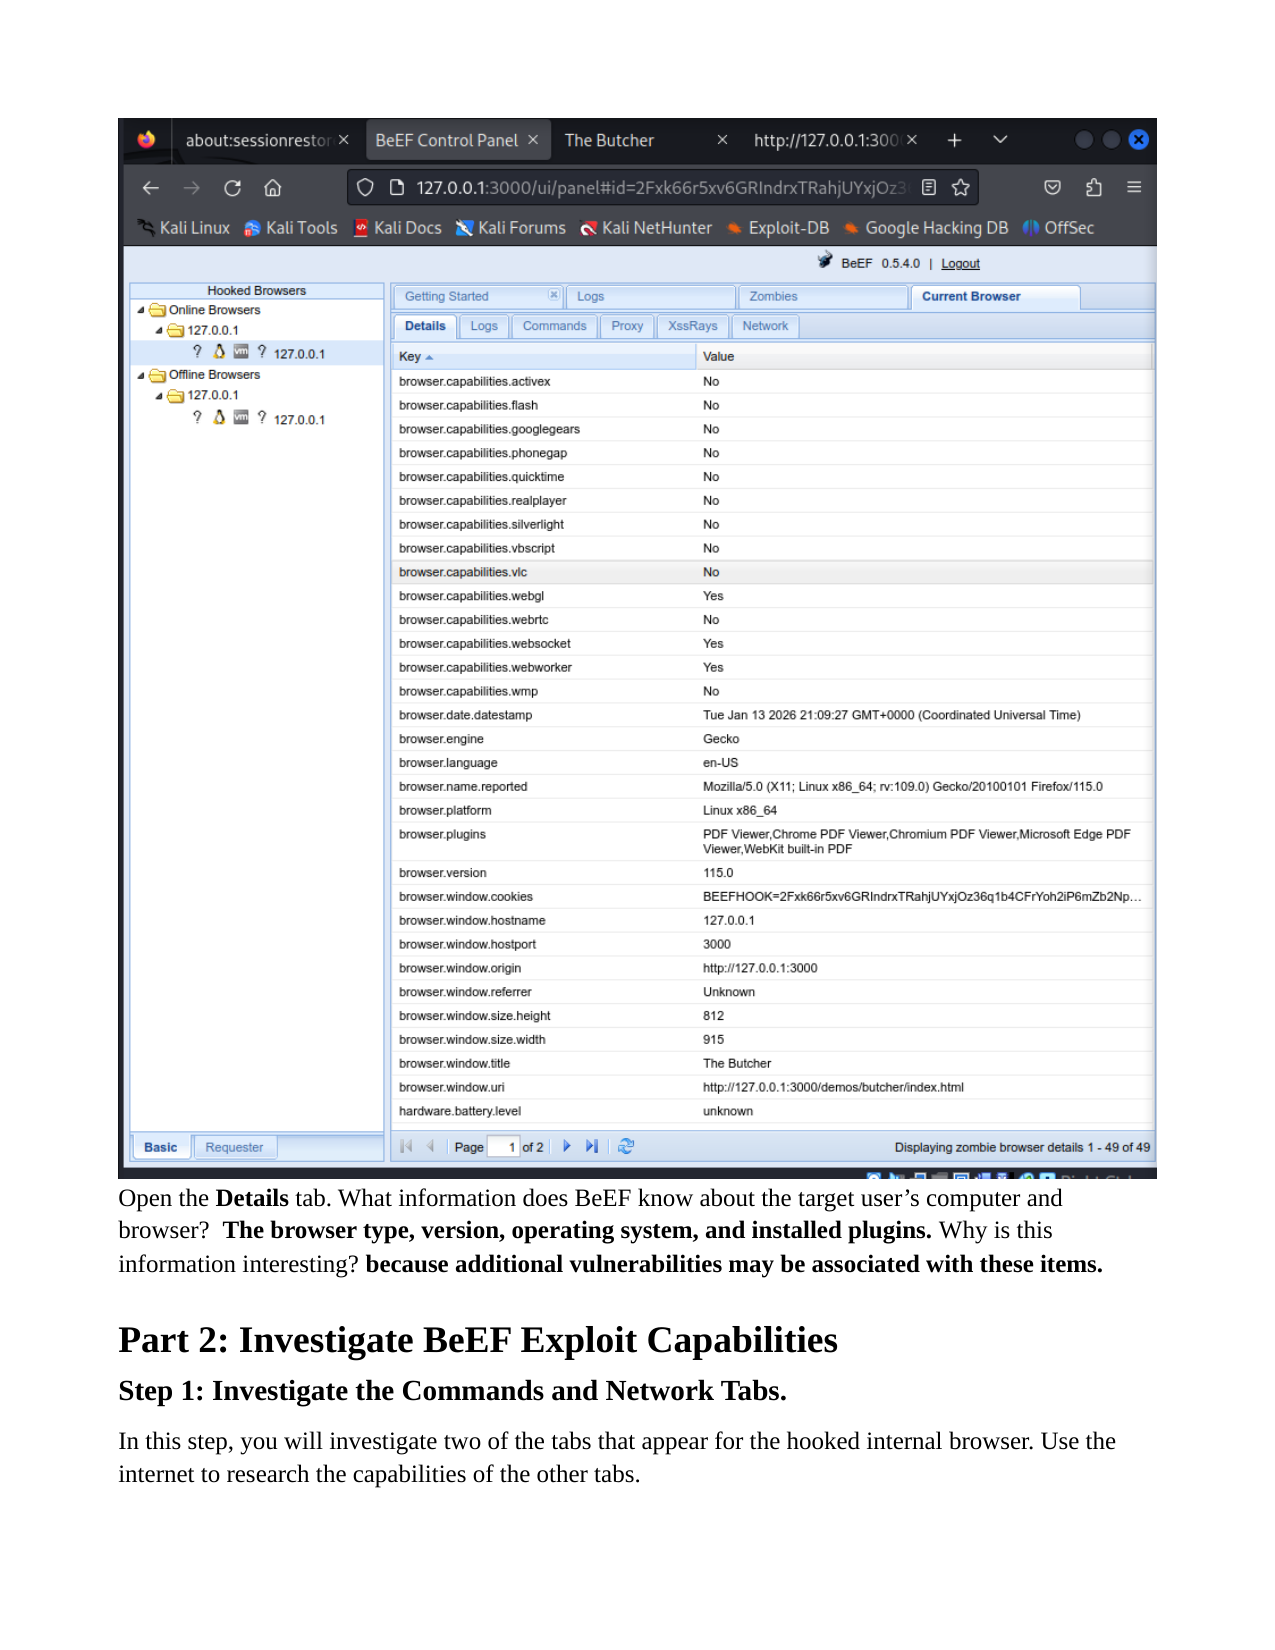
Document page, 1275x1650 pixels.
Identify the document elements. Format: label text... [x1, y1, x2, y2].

text Open the Details tab. What information does BeEF know about the target user’s computer and browser? The browser type, version, operating system, and installed plugins. Why is this information interesting? because additional vulnerabilities may be associated with these items. [118, 1179, 1157, 1277]
text In this step, you will investigate two of the tabs that appear for the hooked internal browser. Use the internet to research the capabilities of the other tabs. [118, 1426, 1157, 1488]
subtitle Step 1: Investigate the Commands and Network Tabs. [118, 1373, 1157, 1406]
subtitle Part 2: Investigate BeEF Exploit Capabilities [118, 1317, 1157, 1360]
picture [118, 118, 1157, 1179]
